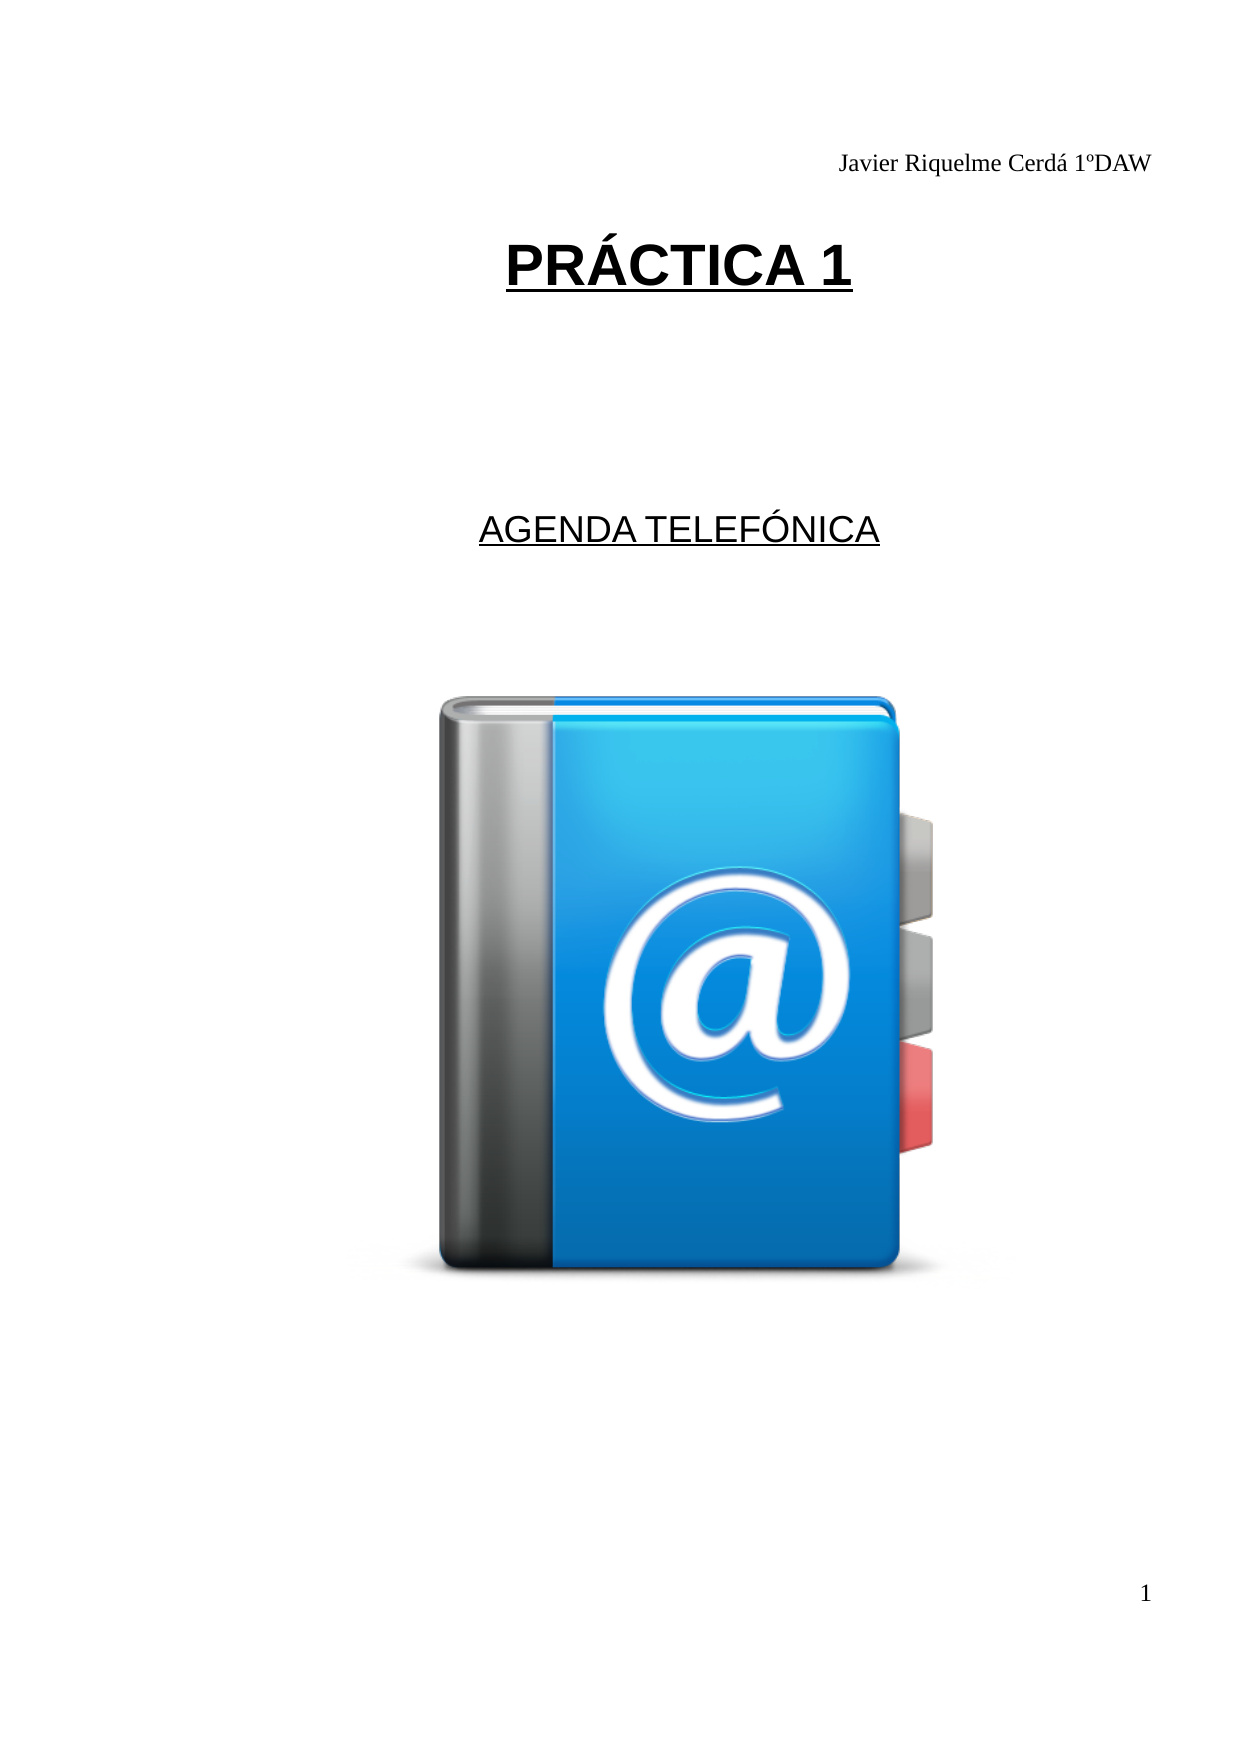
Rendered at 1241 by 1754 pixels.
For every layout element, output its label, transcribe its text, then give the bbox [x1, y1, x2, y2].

picture [342, 657, 1017, 1332]
subtitle AGENDA TELEFÓNICA [207, 507, 1152, 550]
title PRÁCTICA 1 [207, 231, 1152, 298]
